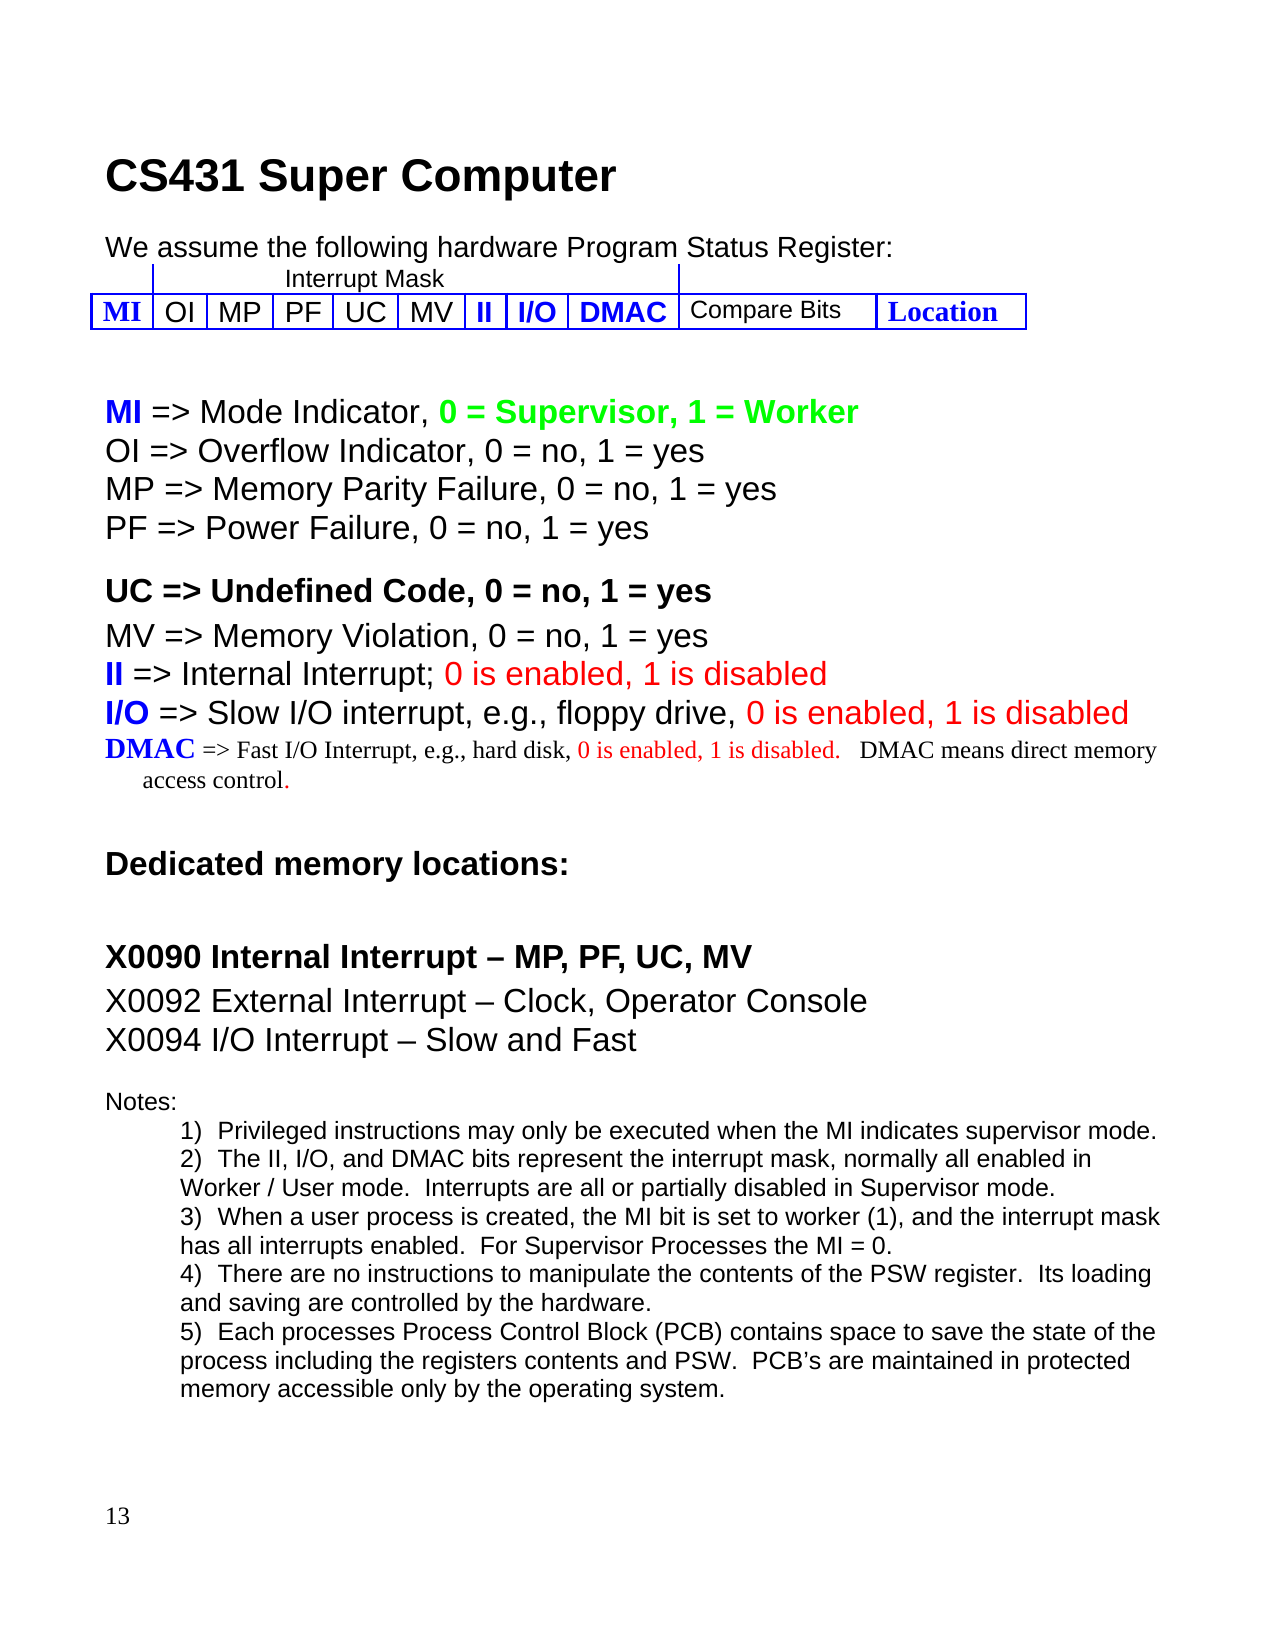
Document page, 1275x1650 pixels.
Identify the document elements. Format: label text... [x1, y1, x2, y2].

text DMAC => Fast I/O Interrupt, e.g., hard disk, 0 is enabled, 1 is disabled. DMAC means direct memory access control. [105, 731, 1170, 793]
table_cell Location [878, 295, 1025, 328]
table_header [91, 264, 152, 292]
text X0094 I/O Interrupt – Slow and Fast [105, 1020, 1170, 1058]
table_cell [506, 330, 568, 364]
table_cell [273, 330, 333, 364]
text MI => Mode Indicator, 0 = Supervisor, 1 = Worker [105, 392, 1170, 431]
text I/O => Slow I/O interrupt, e.g., floppy drive, 0 is enabled, 1 is disabled [105, 693, 1170, 731]
table_cell OI [154, 295, 206, 328]
table_cell I/O [508, 295, 567, 328]
text Notes: [105, 1087, 1170, 1116]
table_cell [153, 330, 207, 364]
text II => Internal Interrupt; 0 is enabled, 1 is disabled [105, 654, 1170, 693]
text X0092 External Interrupt – Clock, Operator Console [105, 981, 1170, 1020]
subtitle UC => Undefined Code, 0 = no, 1 = yes [105, 571, 1170, 610]
table_cell MI [93, 295, 152, 328]
list There are no instructions to manipulate the contents of the PSW register. Its loading and saving are controlled by the hardware. [180, 1259, 1170, 1317]
table_header Interrupt Mask [273, 264, 506, 292]
table_cell [91, 330, 153, 364]
table_cell [679, 330, 876, 364]
table_cell [465, 330, 506, 364]
title CS431 Super Computer [105, 149, 1170, 201]
subtitle PF => Power Failure, 0 = no, 1 = yes [105, 508, 1170, 546]
table_header [876, 264, 1026, 292]
table_header [207, 264, 273, 292]
list Privileged instructions may only be executed when the MI indicates supervisor mode. [180, 1116, 1170, 1144]
table_cell [333, 330, 398, 364]
list Each processes Process Control Block (PCB) contains space to save the state of the process including the registers contents and PSW. PCB’s are maintained in protected memory accessible only by the operating system. [180, 1317, 1170, 1403]
table_cell PF [274, 295, 332, 328]
table_cell UC [334, 295, 397, 328]
table_cell [876, 330, 1026, 364]
text We assume the following hardware Program Status Register: [105, 230, 1170, 264]
subtitle OI => Overflow Indicator, 0 = no, 1 = yes [105, 431, 1170, 469]
list When a user process is created, the MI bit is set to worker (1), and the interrupt mask has all interrupts enabled. For Supervisor Processes the MI = 0. [180, 1202, 1170, 1259]
table_cell [207, 330, 273, 364]
table_cell [398, 330, 465, 364]
list The II, I/O, and DMAC bits represent the interrupt mask, normally all enabled in Worker / User mode. Interrupts are all or partially disabled in Supervisor mode. [180, 1144, 1170, 1202]
table_header [680, 264, 876, 292]
text Dedicated memory locations: [105, 844, 1170, 883]
subtitle MP => Memory Parity Failure, 0 = no, 1 = yes [105, 469, 1170, 508]
subtitle MV => Memory Violation, 0 = no, 1 = yes [105, 616, 1170, 654]
table_cell MP [208, 295, 272, 328]
table_header [154, 264, 207, 292]
subtitle X0090 Internal Interrupt – MP, PF, UC, MV [105, 937, 1170, 975]
table_header [568, 264, 678, 292]
table_cell DMAC [569, 295, 678, 328]
table_header [506, 264, 568, 292]
table_cell II [466, 295, 505, 328]
table_cell Compare Bits [680, 295, 875, 328]
table_cell MV [399, 295, 464, 328]
table_cell [568, 330, 679, 364]
